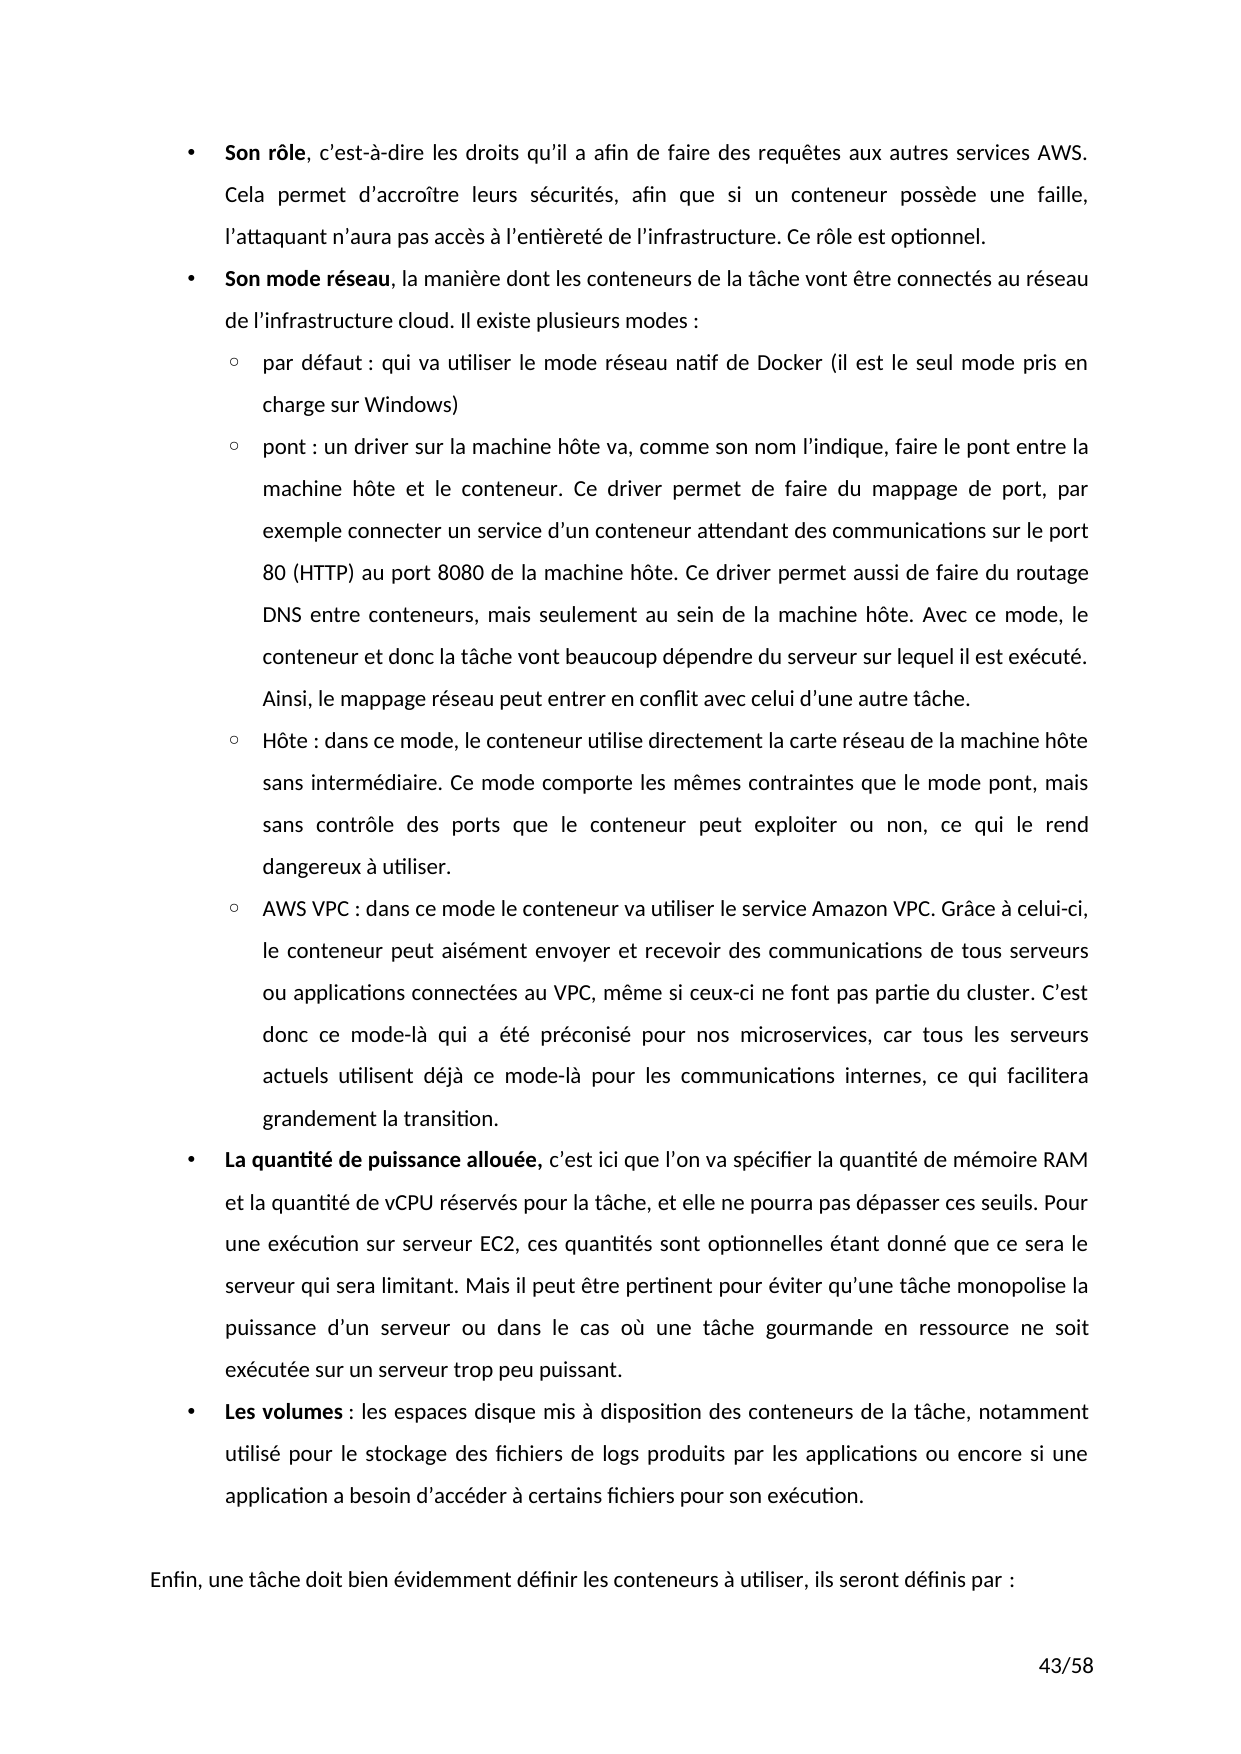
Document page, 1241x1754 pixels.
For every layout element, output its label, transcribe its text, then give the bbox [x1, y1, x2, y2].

list La quantité de puissance allouée, c’est ici que l’on va spécifier la quantité de mémoire RAM et la quantité de vCPU réservés pour la tâche, et elle ne pourra pas dépasser ces seuils. Pour une exécution sur serveur EC2, ces quantités sont optionnelles étant donné que ce sera le serveur qui sera limitant. Mais il peut être pertinent pour éviter qu’une tâche monopolise la puissance d’un serveur ou dans le cas où une tâche gourmande en ressource ne soit exécutée sur un serveur trop peu puissant. [187, 1146, 1090, 1383]
list Son rôle, c’est-à-dire les droits qu’il a afin de faire des requêtes aux autres services AWS. Cela permet d’accroître leurs sécurités, afin que si un conteneur possède une faille, l’attaquant n’aura pas accès à l’entièreté de l’infrastructure. Ce rôle est optionnel. [187, 138, 1090, 250]
list Son mode réseau, la manière dont les conteneurs de la tâche vont être connectés au réseau de l’infrastructure cloud. Il existe plusieurs modes : [187, 264, 1090, 334]
list pont : un driver sur la machine hôte va, comme son nom l’indique, faire le pont entre la machine hôte et le conteneur. Ce driver permet de faire du mappage de port, par exemple connecter un service d’un conteneur attendant des communications sur le port 80 (HTTP) au port 8080 de la machine hôte. Ce driver permet aussi de faire du routage DNS entre conteneurs, mais seulement au sein de la machine hôte. Avec ce mode, le conteneur et donc la tâche vont beaucoup dépendre du serveur sur lequel il est exécuté. Ainsi, le mappage réseau peut entrer en conflit avec celui d’une autre tâche. [225, 432, 1090, 712]
text Enfin, une tâche doit bien évidemment définir les conteneurs à utiliser, ils seront définis par : [150, 1565, 1090, 1593]
list Hôte : dans ce mode, le conteneur utilise directement la carte réseau de la machine hôte sans intermédiaire. Ce mode comporte les mêmes contraintes que le mode pont, mais sans contrôle des ports que le conteneur peut exploiter ou non, ce qui le rend dangereux à utiliser. [225, 726, 1090, 880]
list AWS VPC : dans ce mode le conteneur va utiliser le service Amazon VPC. Grâce à celui-ci, le conteneur peut aisément envoyer et recevoir des communications de tous serveurs ou applications connectées au VPC, même si ceux-ci ne font pas partie du cluster. C’est donc ce mode-là qui a été préconisé pour nos microservices, car tous les serveurs actuels utilisent déjà ce mode-là pour les communications internes, ce qui facilitera grandement la transition. [225, 894, 1090, 1132]
list par défaut : qui va utiliser le mode réseau natif de Docker (il est le seul mode pris en charge sur Windows) [225, 348, 1090, 418]
list Les volumes : les espaces disque mis à disposition des conteneurs de la tâche, notamment utilisé pour le stockage des fichiers de logs produits par les applications ou encore si une application a besoin d’accéder à certains fichiers pour son exécution. [187, 1397, 1090, 1509]
